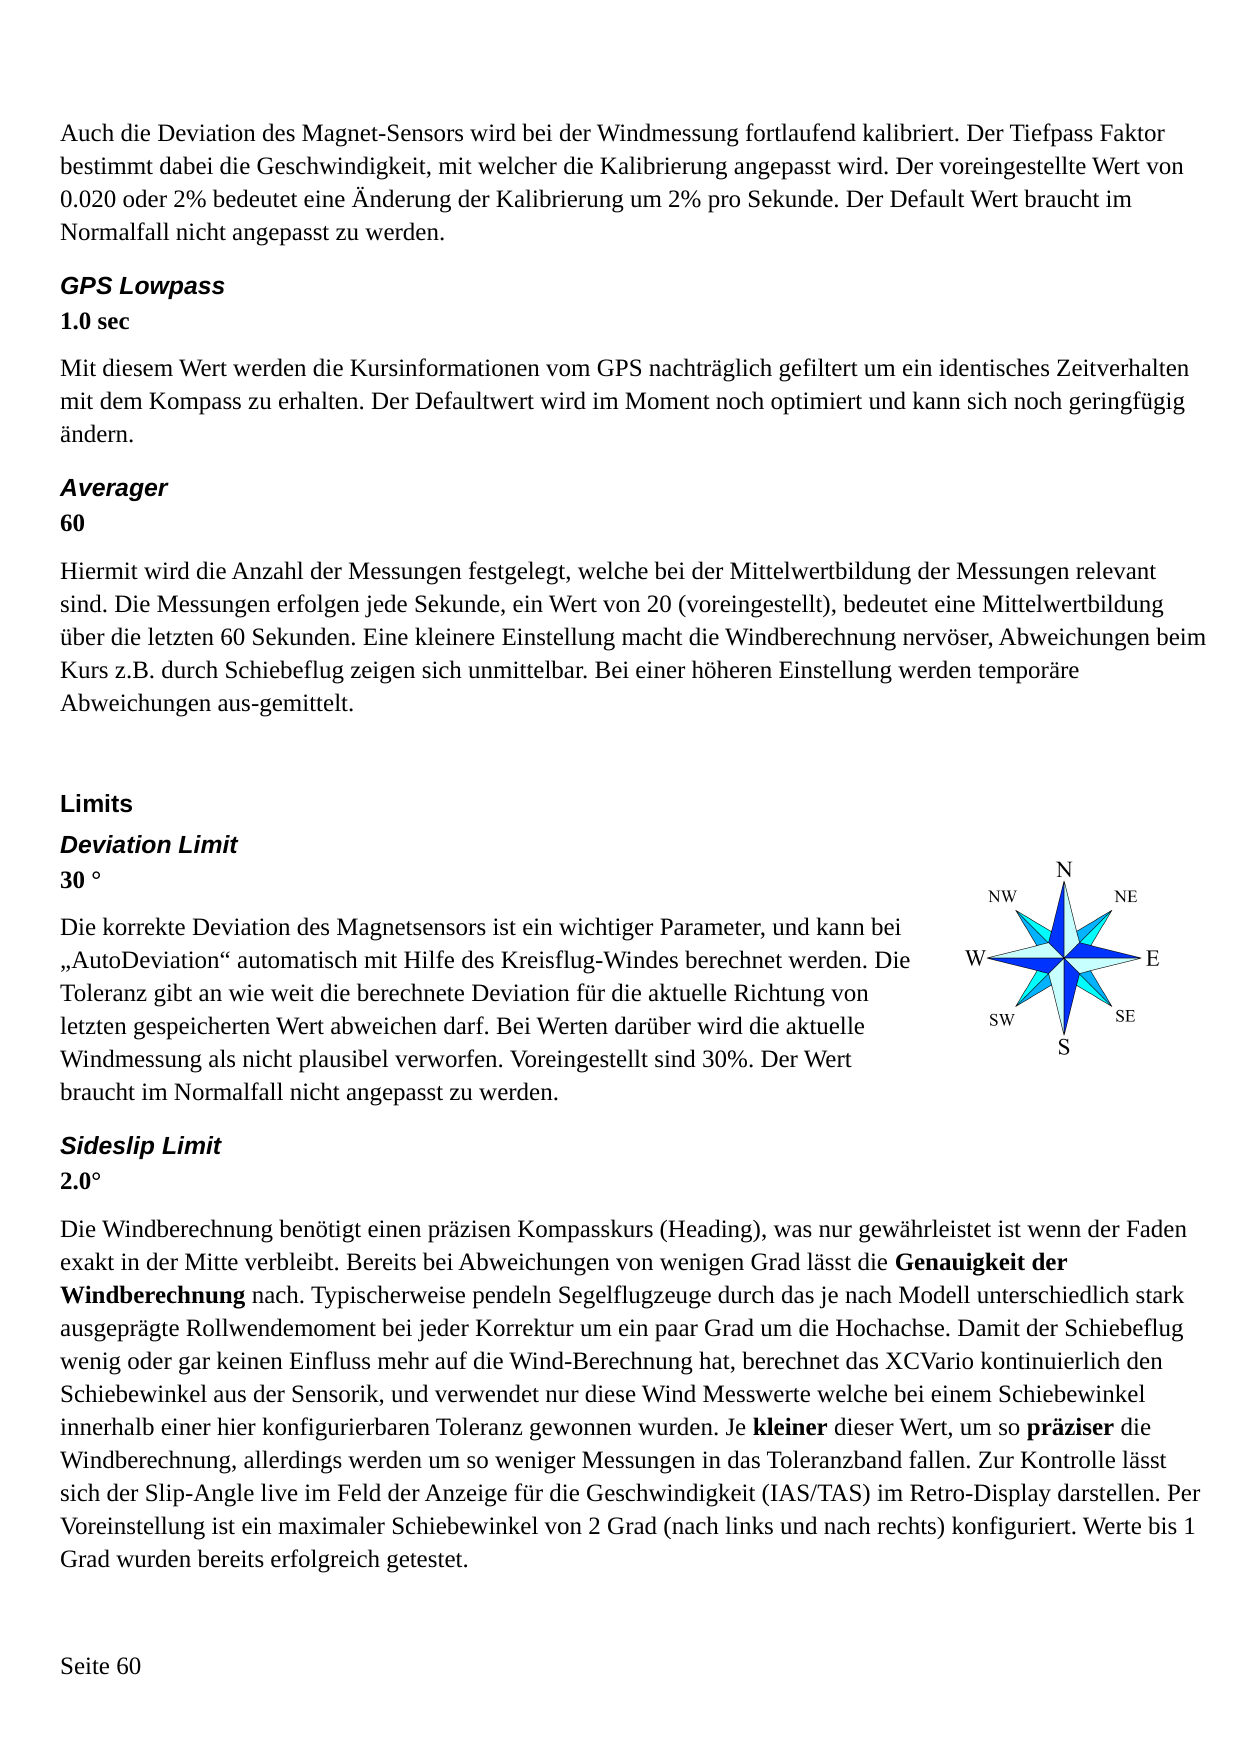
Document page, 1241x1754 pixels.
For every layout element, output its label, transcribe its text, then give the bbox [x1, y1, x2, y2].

subtitle GPS Lowpass [60, 271, 1207, 299]
text 2.0° [60, 1166, 1207, 1195]
subtitle Sideslip Limit [60, 1131, 1207, 1160]
subtitle Limits [60, 789, 1207, 817]
text Die korrekte Deviation des Magnetsensors ist ein wichtiger Parameter, und kann bei „AutoDeviation“ automatisch mit Hilfe des Kreisflug-Windes berechnet werden. Die Toleranz gibt an wie weit die berechnete Deviation für die aktuelle Richtung von letzten gespeicherten Wert abweichen darf. Bei Werten darüber wird die aktuelle Windmessung als nicht plausibel verworfen. Voreingestellt sind 30%. Der Wert braucht im Normalfall nicht angepasst zu werden. [60, 912, 1207, 1106]
picture [961, 855, 1168, 1062]
subtitle Averager [60, 473, 1207, 502]
text Die Windberechnung benötigt einen präzisen Kompasskurs (Heading), was nur gewährleistet ist wenn der Faden exakt in der Mitte verbleibt. Bereits bei Abweichungen von wenigen Grad lässt die Genauigkeit der Windberechnung nach. Typischerweise pendeln Segelflugzeuge durch das je nach Modell unterschiedlich stark ausgeprägte Rollwendemoment bei jeder Korrektur um ein paar Grad um die Hochachse. Damit der Schiebeflug wenig oder gar keinen Einfluss mehr auf die Wind-Berechnung hat, berechnet das XCVario kontinuierlich den Schiebewinkel aus der Sensorik, und verwendet nur diese Wind Messwerte welche bei einem Schiebewinkel innerhalb einer hier konfigurierbaren Toleranz gewonnen wurden. Je kleiner dieser Wert, um so präziser die Windberechnung, allerdings werden um so weniger Messungen in das Toleranzband fallen. Zur Kontrolle lässt sich der Slip-Angle live im Feld der Anzeige für die Geschwindigkeit (IAS/TAS) im Retro-Display darstellen. Per Voreinstellung ist ein maximaler Schiebewinkel von 2 Grad (nach links und nach rechts) konfiguriert. Werte bis 1 Grad wurden bereits erfolgreich getestet. [60, 1214, 1207, 1573]
text [1168, 865, 1207, 893]
text 30 ° [60, 865, 961, 893]
subtitle Deviation Limit [60, 830, 1207, 858]
text 60 [60, 508, 1207, 537]
text Auch die Deviation des Magnet-Sensors wird bei der Windmessung fortlaufend kalibriert. Der Tiefpass Faktor bestimmt dabei die Geschwindigkeit, mit welcher die Kalibrierung angepasst wird. Der voreingestellte Wert von 0.020 oder 2% bedeutet eine Änderung der Kalibrierung um 2% pro Sekunde. Der Default Wert braucht im Normalfall nicht angepasst zu werden. [60, 118, 1207, 246]
text Hiermit wird die Anzahl der Messungen festgelegt, welche bei der Mittelwertbildung der Messungen relevant sind. Die Messungen erfolgen jede Sekunde, ein Wert von 20 (voreingestellt), bedeutet eine Mittelwertbildung über die letzten 60 Sekunden. Eine kleinere Einstellung macht die Windberechnung nervöser, Abweichungen beim Kurs z.B. durch Schiebeflug zeigen sich unmittelbar. Bei einer höheren Einstellung werden temporäre Abweichungen aus-gemittelt. [60, 556, 1207, 717]
text Mit diesem Wert werden die Kursinformationen vom GPS nachträglich gefiltert um ein identisches Zeitverhalten mit dem Kompass zu erhalten. Der Defaultwert wird im Moment noch optimiert und kann sich noch geringfügig ändern. [60, 353, 1207, 448]
text 1.0 sec [60, 306, 1207, 334]
